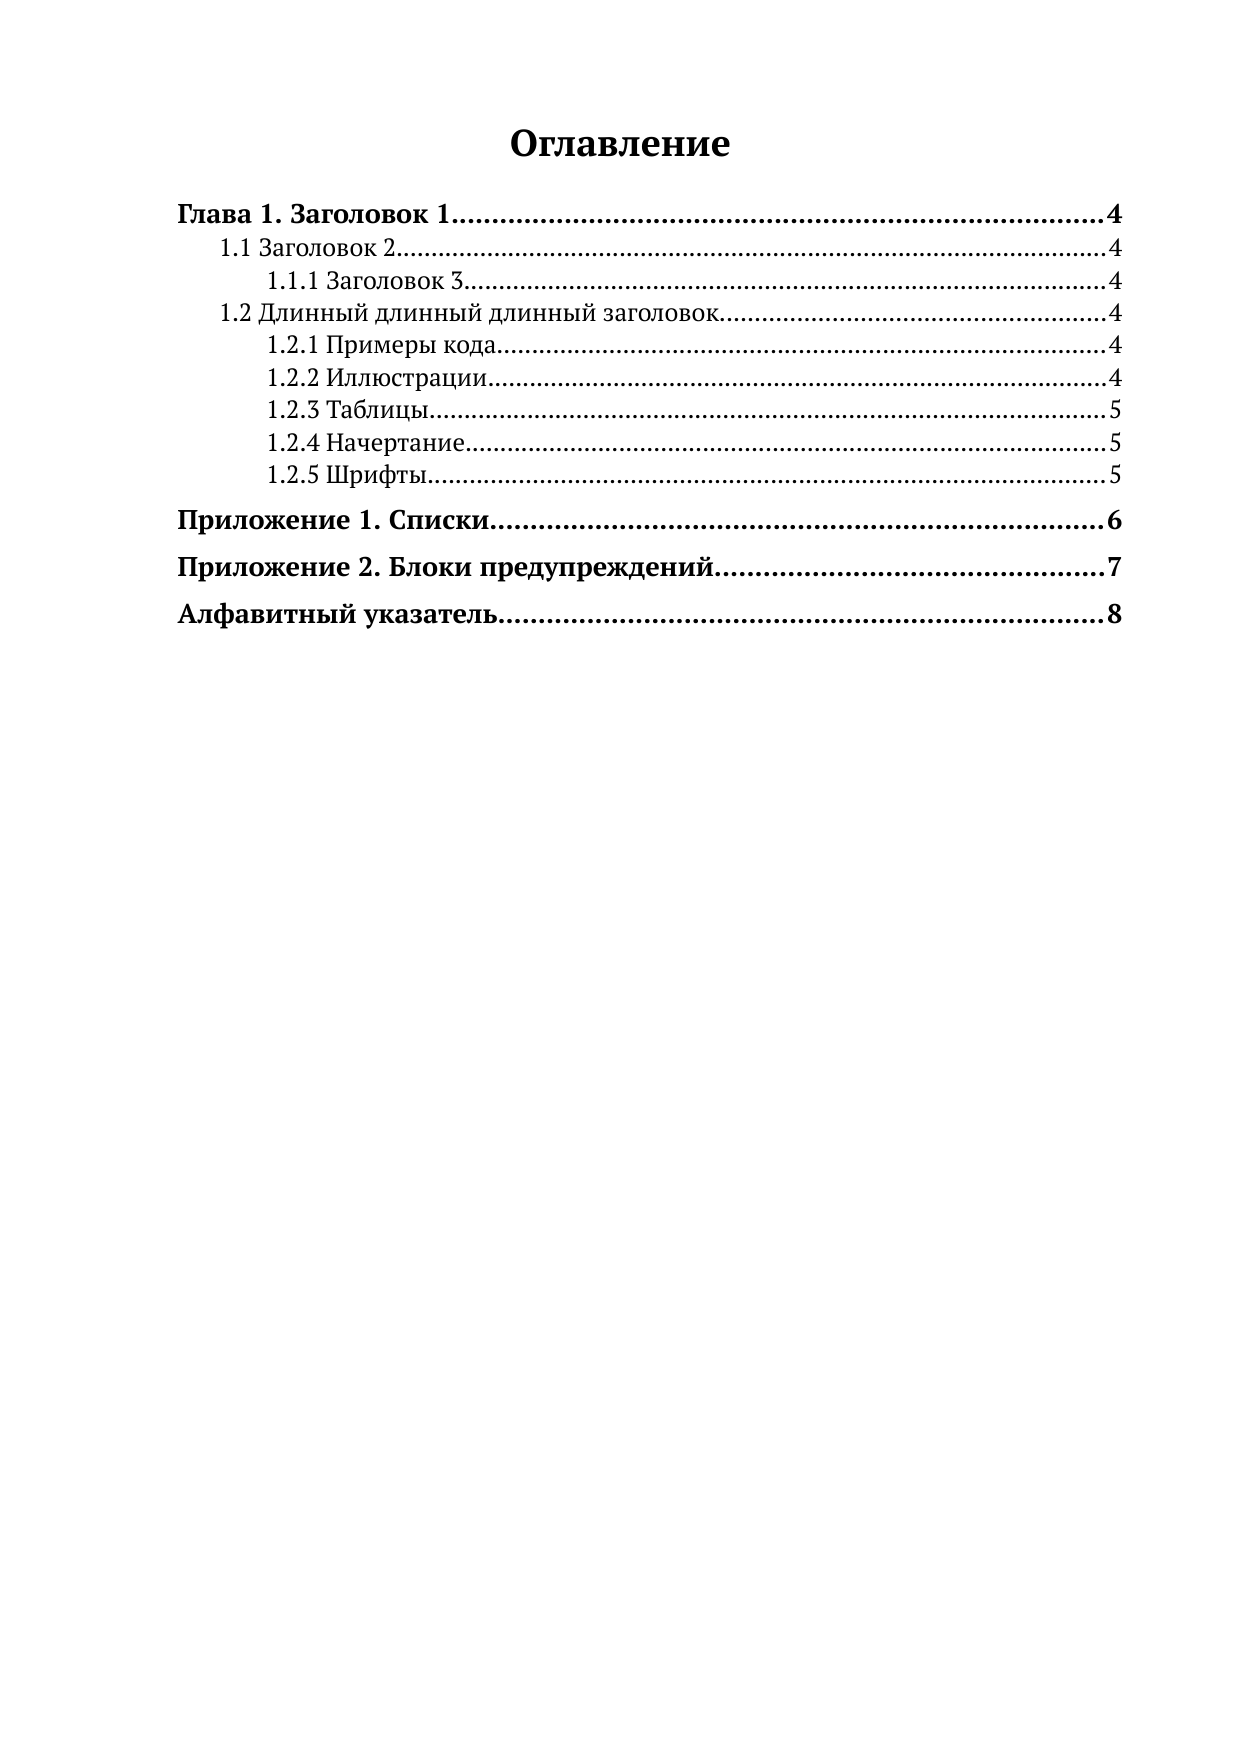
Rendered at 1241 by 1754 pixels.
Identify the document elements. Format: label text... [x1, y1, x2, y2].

text Приложение 2. Блоки предупреждений 7 [177, 549, 1122, 584]
text 1.2.3 Таблицы 5 [266, 393, 1122, 426]
text 1.2.1 Примеры кода 4 [266, 328, 1122, 361]
text Алфавитный указатель 8 [177, 596, 1122, 631]
text Приложение 1. Списки 6 [177, 502, 1122, 537]
text 1.2.5 Шрифты 5 [266, 458, 1122, 490]
title Оглавление [118, 118, 1122, 167]
text 1.2.2 Иллюстрации 4 [266, 361, 1122, 393]
text 1.2.4 Начертание 5 [266, 426, 1122, 458]
text 1.1 Заголовок 2 4 [218, 231, 1122, 264]
text 1.1.1 Заголовок 3 4 [266, 264, 1122, 296]
text 1.2 Длинный длинный длинный заголовок 4 [218, 296, 1122, 328]
text Глава 1. Заголовок 1 4 [177, 196, 1122, 231]
